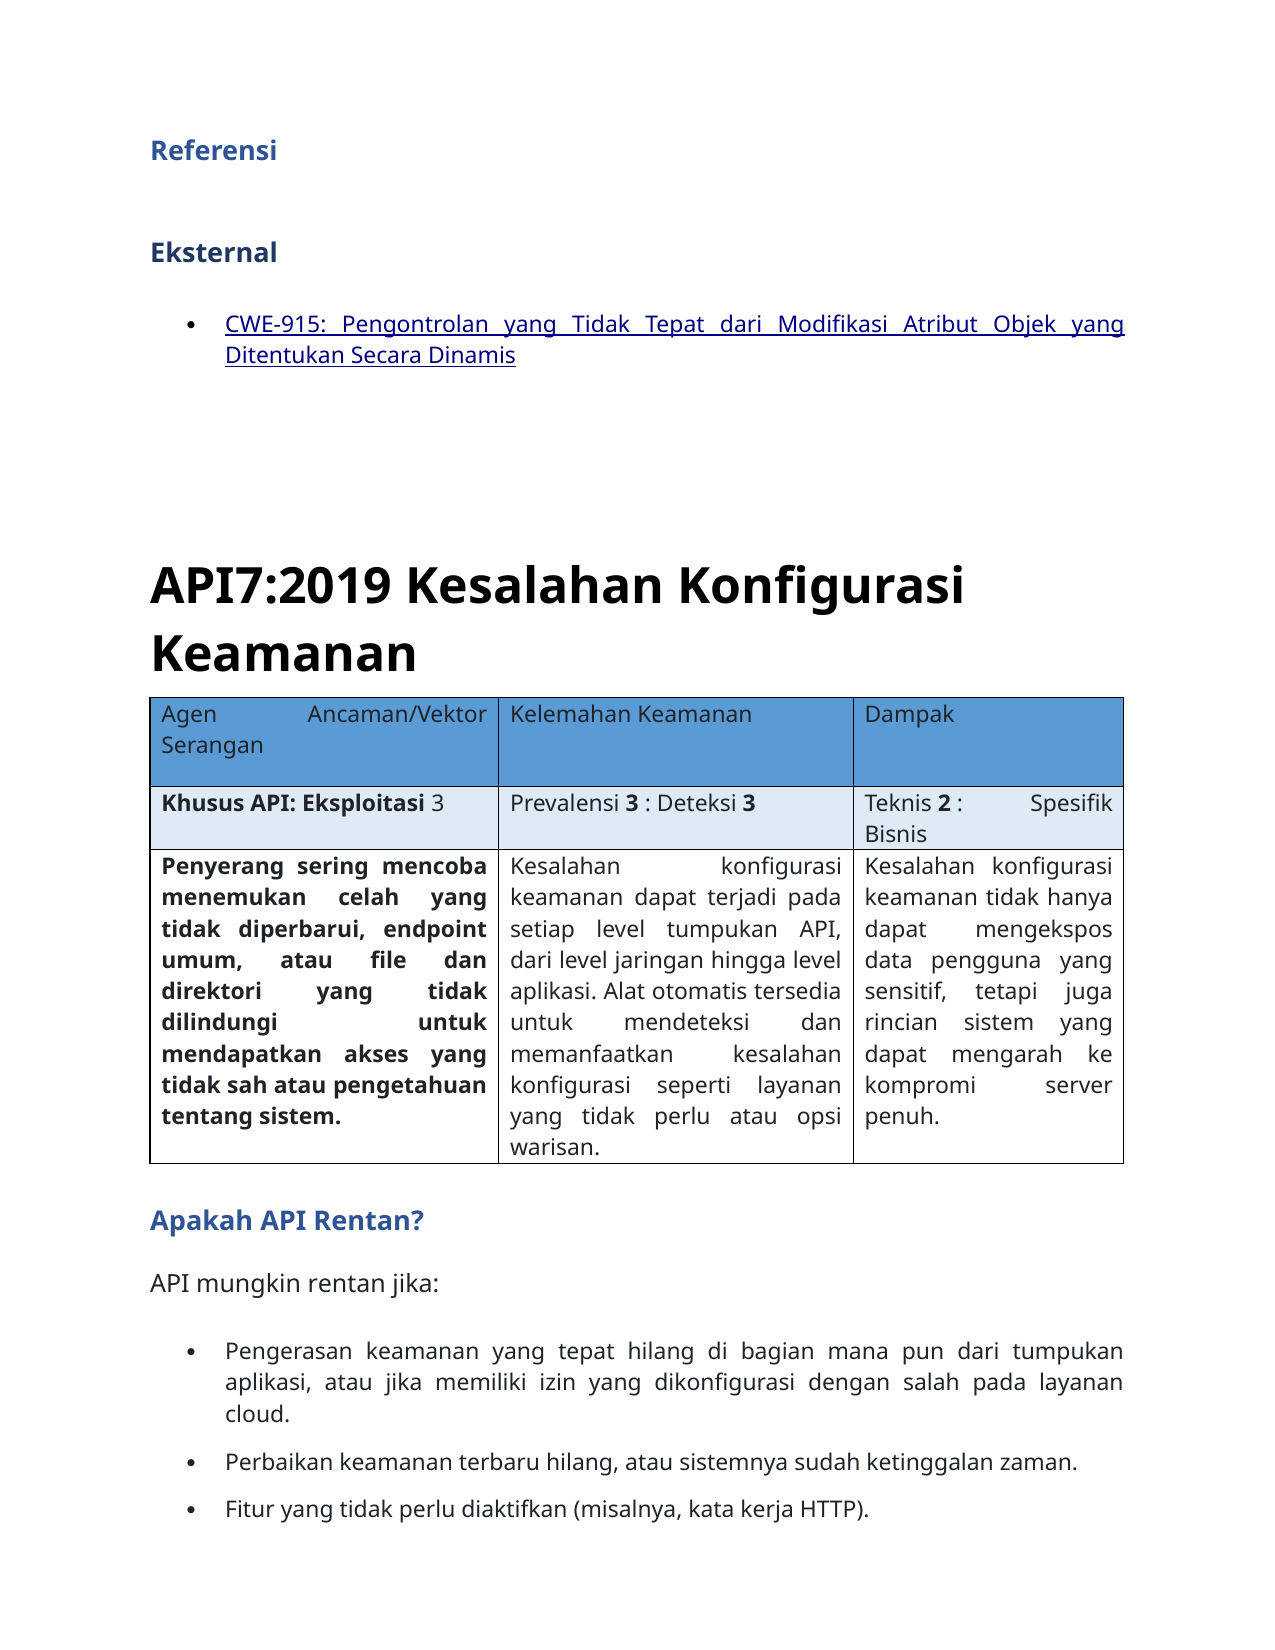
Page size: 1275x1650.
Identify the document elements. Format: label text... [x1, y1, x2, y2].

subtitle Apakah API Rentan? [150, 1201, 1125, 1238]
table_cell Penyerang sering mencoba menemukan celah yang tidak diperbarui, endpoint umum, atau file dan direktori yang tidak dilindungi untuk mendapatkan akses yang tidak sah atau pengetahuan tentang sistem. [151, 850, 498, 1163]
table_cell Kesalahan konfigurasi keamanan tidak hanya dapat mengekspos data pengguna yang sensitif, tetapi juga rincian sistem yang dapat mengarah ke kompromi server penuh. [854, 850, 1123, 1163]
table_cell Teknis 2 : Spesifik Bisnis [854, 787, 1123, 849]
table_header Dampak [854, 698, 1123, 786]
table_cell Prevalensi 3 : Deteksi 3 [499, 787, 853, 849]
list CWE-915: Pengontrolan yang Tidak Tepat dari Modifikasi Atribut Objek yang Ditentukan Secara Dinamis [187, 308, 1125, 370]
table_cell Khusus API: Eksploitasi 3 [151, 787, 498, 849]
subtitle Referensi [150, 131, 1125, 168]
list Perbaikan keamanan terbaru hilang, atau sistemnya sudah ketinggalan zaman. [187, 1445, 1125, 1477]
list Pengerasan keamanan yang tepat hilang di bagian mana pun dari tumpukan aplikasi, atau jika memiliki izin yang dikonfigurasi dengan salah pada layanan cloud. [187, 1335, 1125, 1429]
subtitle Eksternal [150, 233, 1125, 270]
table_header Agen Ancaman/Vektor Serangan [151, 698, 498, 786]
text API mungkin rentan jika: [150, 1266, 1125, 1299]
table_cell Kesalahan konfigurasi keamanan dapat terjadi pada setiap level tumpukan API, dari level jaringan hingga level aplikasi. Alat otomatis tersedia untuk mendeteksi dan memanfaatkan kesalahan konfigurasi seperti layanan yang tidak perlu atau opsi warisan. [499, 850, 853, 1163]
table_header Kelemahan Keamanan [499, 698, 853, 786]
subtitle API7:2019 Kesalahan Konfigurasi Keamanan [150, 550, 1125, 687]
list Fitur yang tidak perlu diaktifkan (misalnya, kata kerja HTTP). [187, 1493, 1125, 1524]
